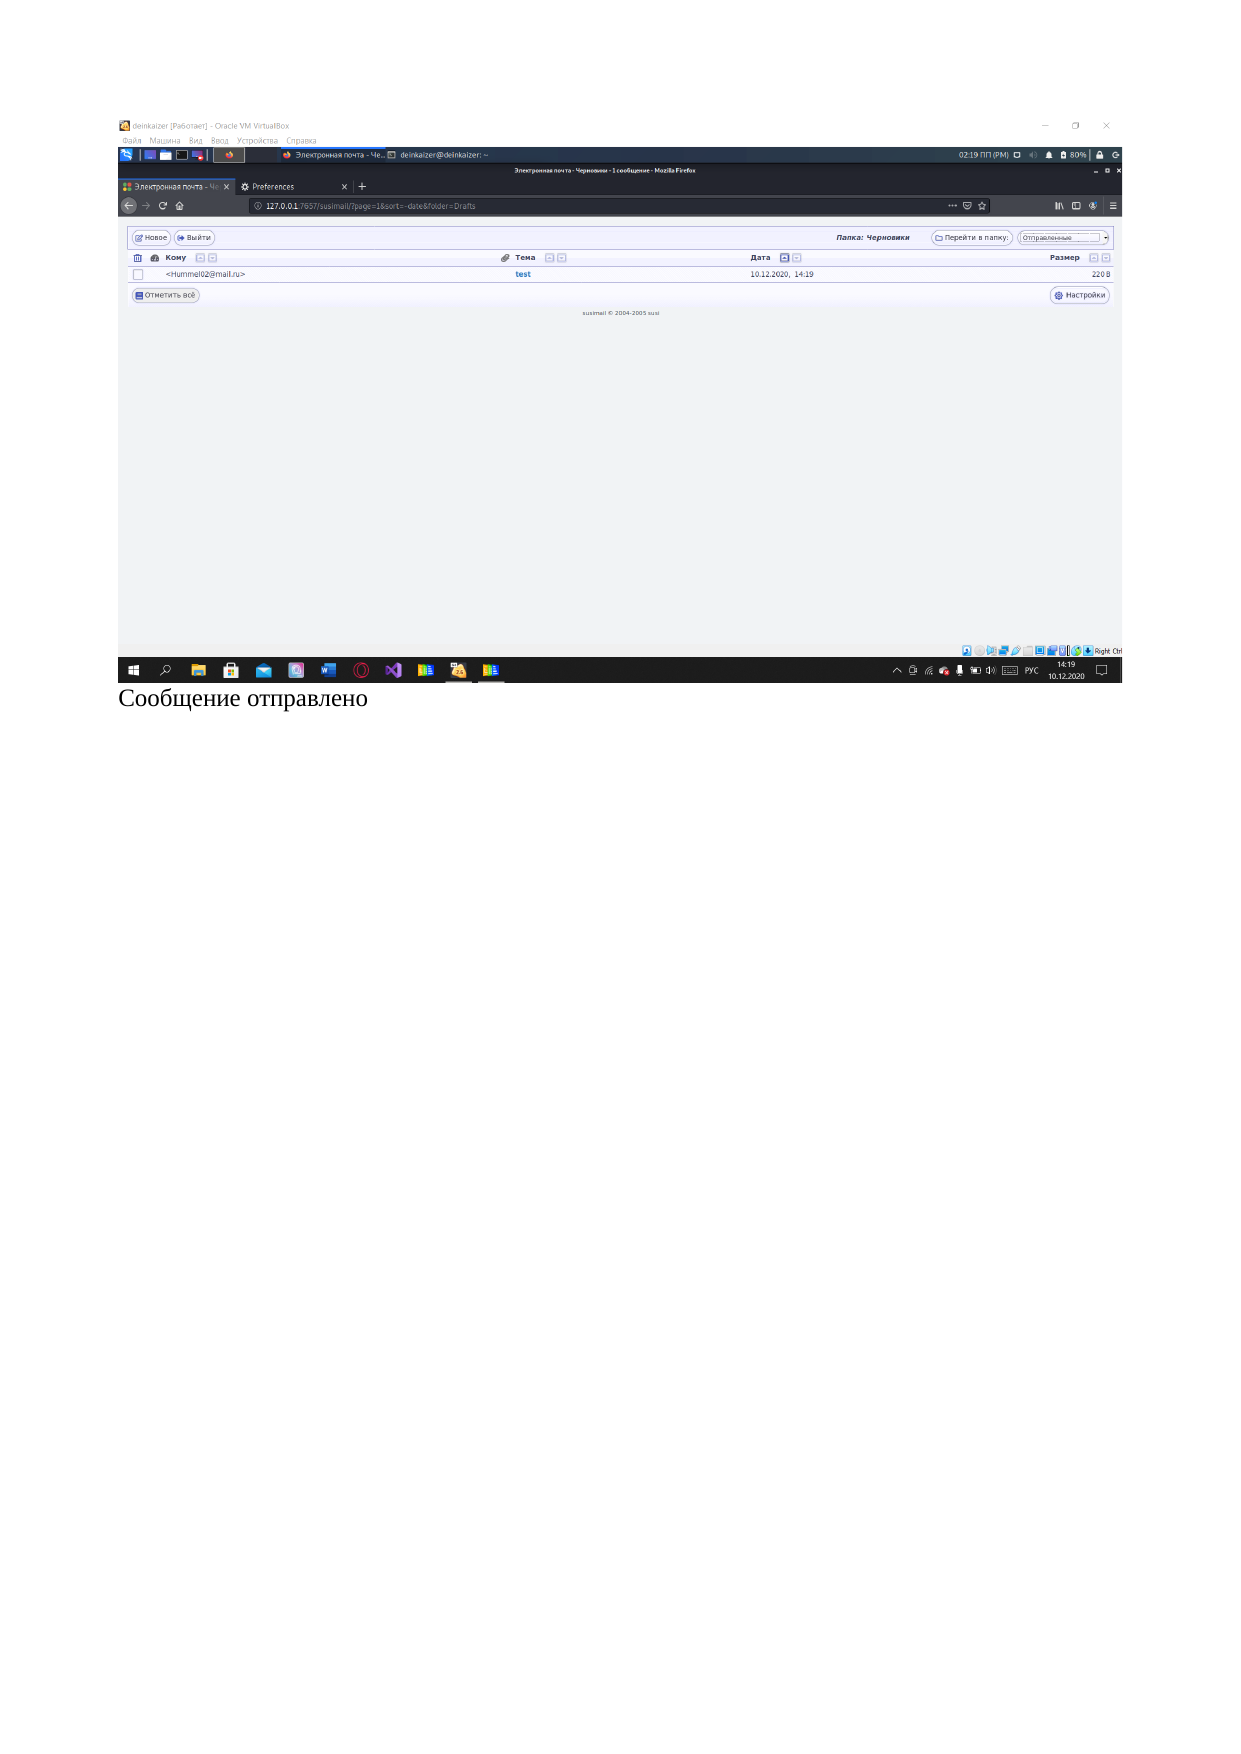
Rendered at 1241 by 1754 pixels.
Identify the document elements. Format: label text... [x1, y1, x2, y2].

picture [118, 118, 1123, 683]
text Сообщение отправлено [118, 683, 1122, 712]
